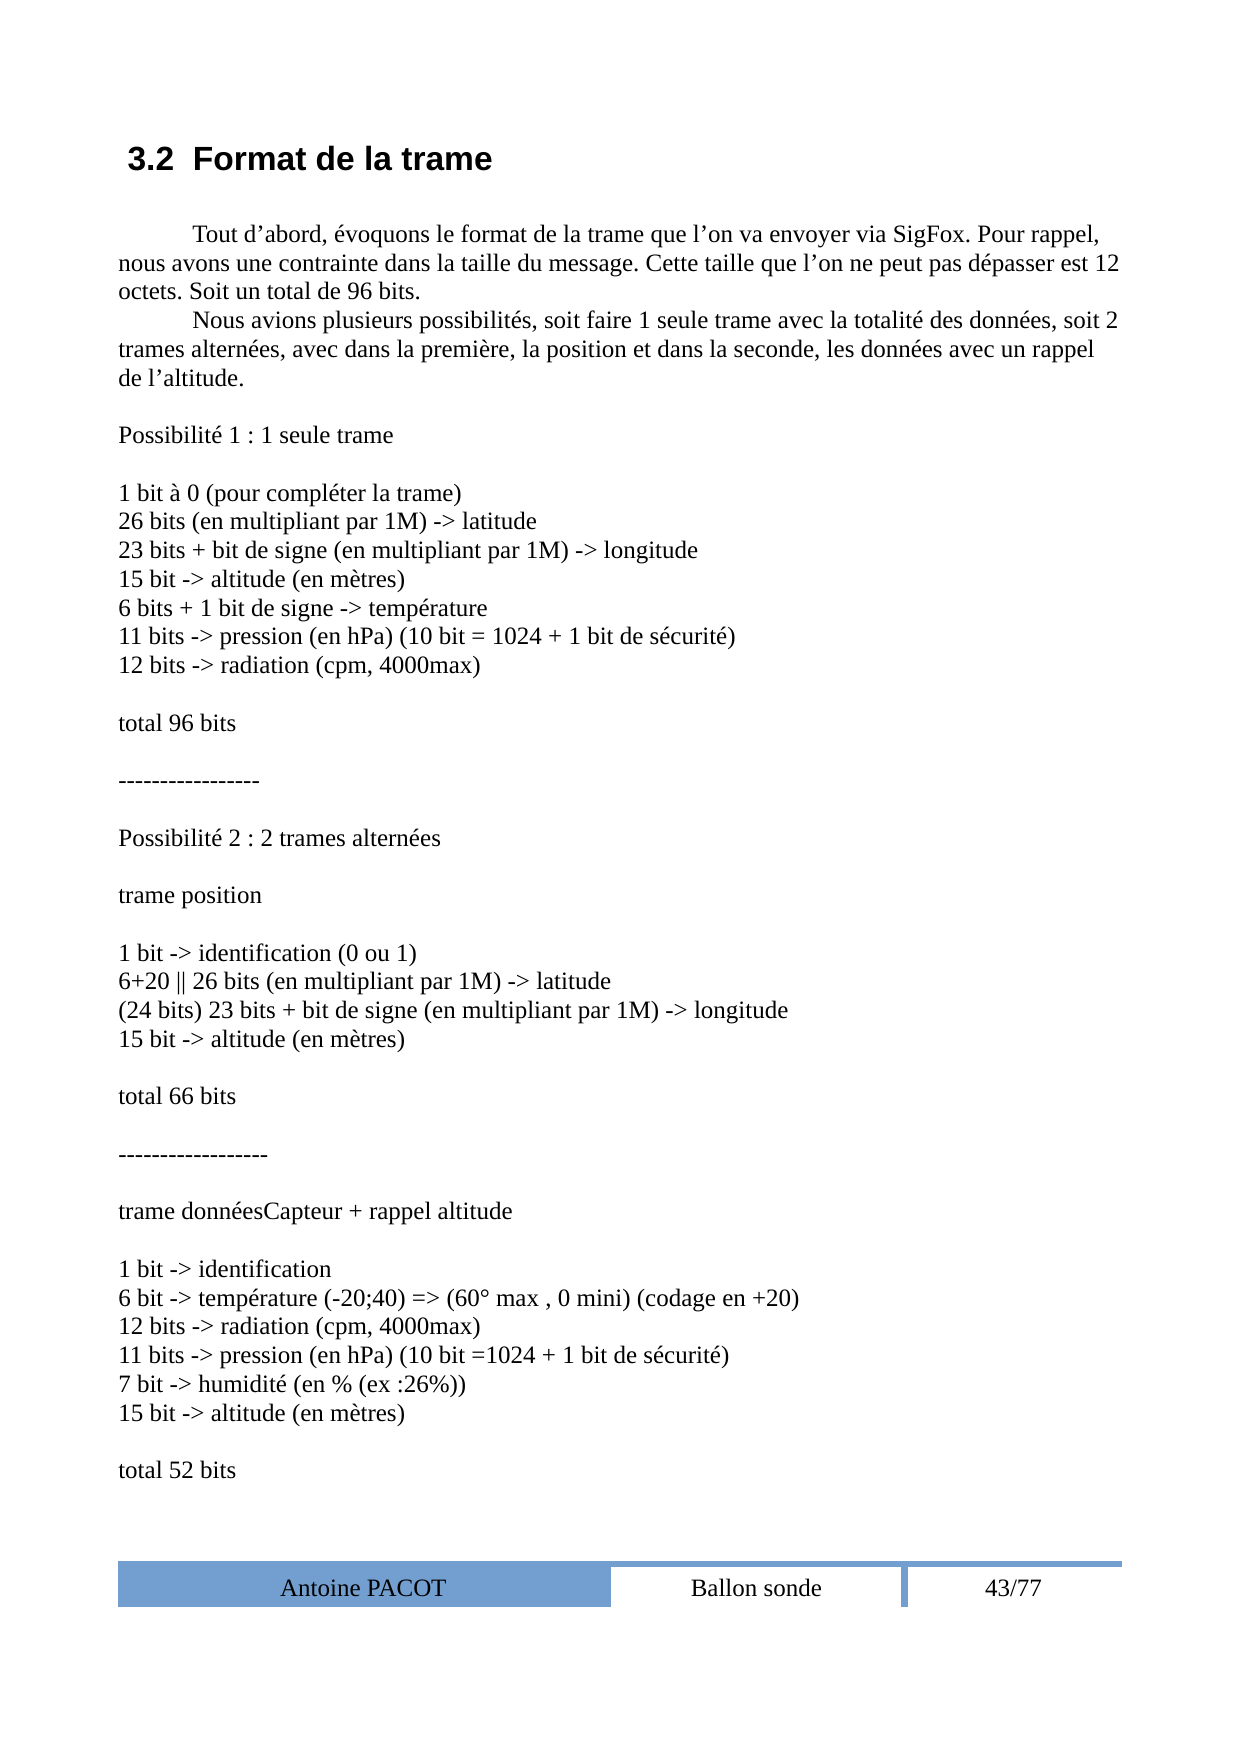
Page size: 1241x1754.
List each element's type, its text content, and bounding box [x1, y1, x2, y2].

text total 52 bits [118, 1455, 1122, 1484]
text trame position [118, 880, 1122, 909]
text 23 bits + bit de signe (en multipliant par 1M) -> longitude [118, 535, 1122, 564]
text ----------------- [118, 765, 1122, 794]
text 26 bits (en multipliant par 1M) -> latitude [118, 506, 1122, 535]
text 6 bits + 1 bit de signe -> température [118, 593, 1122, 621]
text 12 bits -> radiation (cpm, 4000max) [118, 1311, 1122, 1340]
text total 96 bits [118, 708, 1122, 736]
text trame donnéesCapteur + rappel altitude [118, 1196, 1122, 1225]
text total 66 bits [118, 1081, 1122, 1110]
text 6 bit -> température (-20;40) => (60° max , 0 mini) (codage en +20) [118, 1283, 1122, 1311]
text 1 bit -> identification [118, 1254, 1122, 1283]
text Nous avions plusieurs possibilités, soit faire 1 seule trame avec la totalité des données, soit 2 trames alternées, avec dans la première, la position et dans la seconde, les données avec un rappel de l’altitude. [118, 305, 1122, 391]
text ------------------ [118, 1139, 1122, 1168]
text 1 bit -> identification (0 ou 1) [118, 938, 1122, 966]
text 15 bit -> altitude (en mètres) [118, 564, 1122, 593]
text Possibilité 2 : 2 trames alternées [118, 823, 1122, 851]
text 11 bits -> pression (en hPa) (10 bit =1024 + 1 bit de sécurité) [118, 1340, 1122, 1369]
text 6+20 || 26 bits (en multipliant par 1M) -> latitude [118, 966, 1122, 995]
subtitle Format de la trame [118, 139, 1122, 178]
text 7 bit -> humidité (en % (ex :26%)) [118, 1369, 1122, 1398]
text Possibilité 1 : 1 seule trame [118, 420, 1122, 449]
text 15 bit -> altitude (en mètres) [118, 1024, 1122, 1053]
text Tout d’abord, évoquons le format de la trame que l’on va envoyer via SigFox. Pour rappel, nous avons une contrainte dans la taille du message. Cette taille que l’on ne peut pas dépasser est 12 octets. Soit un total de 96 bits. [118, 219, 1122, 305]
text 11 bits -> pression (en hPa) (10 bit = 1024 + 1 bit de sécurité) [118, 621, 1122, 650]
text (24 bits) 23 bits + bit de signe (en multipliant par 1M) -> longitude [118, 995, 1122, 1024]
text 15 bit -> altitude (en mètres) [118, 1398, 1122, 1426]
text 12 bits -> radiation (cpm, 4000max) [118, 650, 1122, 679]
text 1 bit à 0 (pour compléter la trame) [118, 478, 1122, 506]
